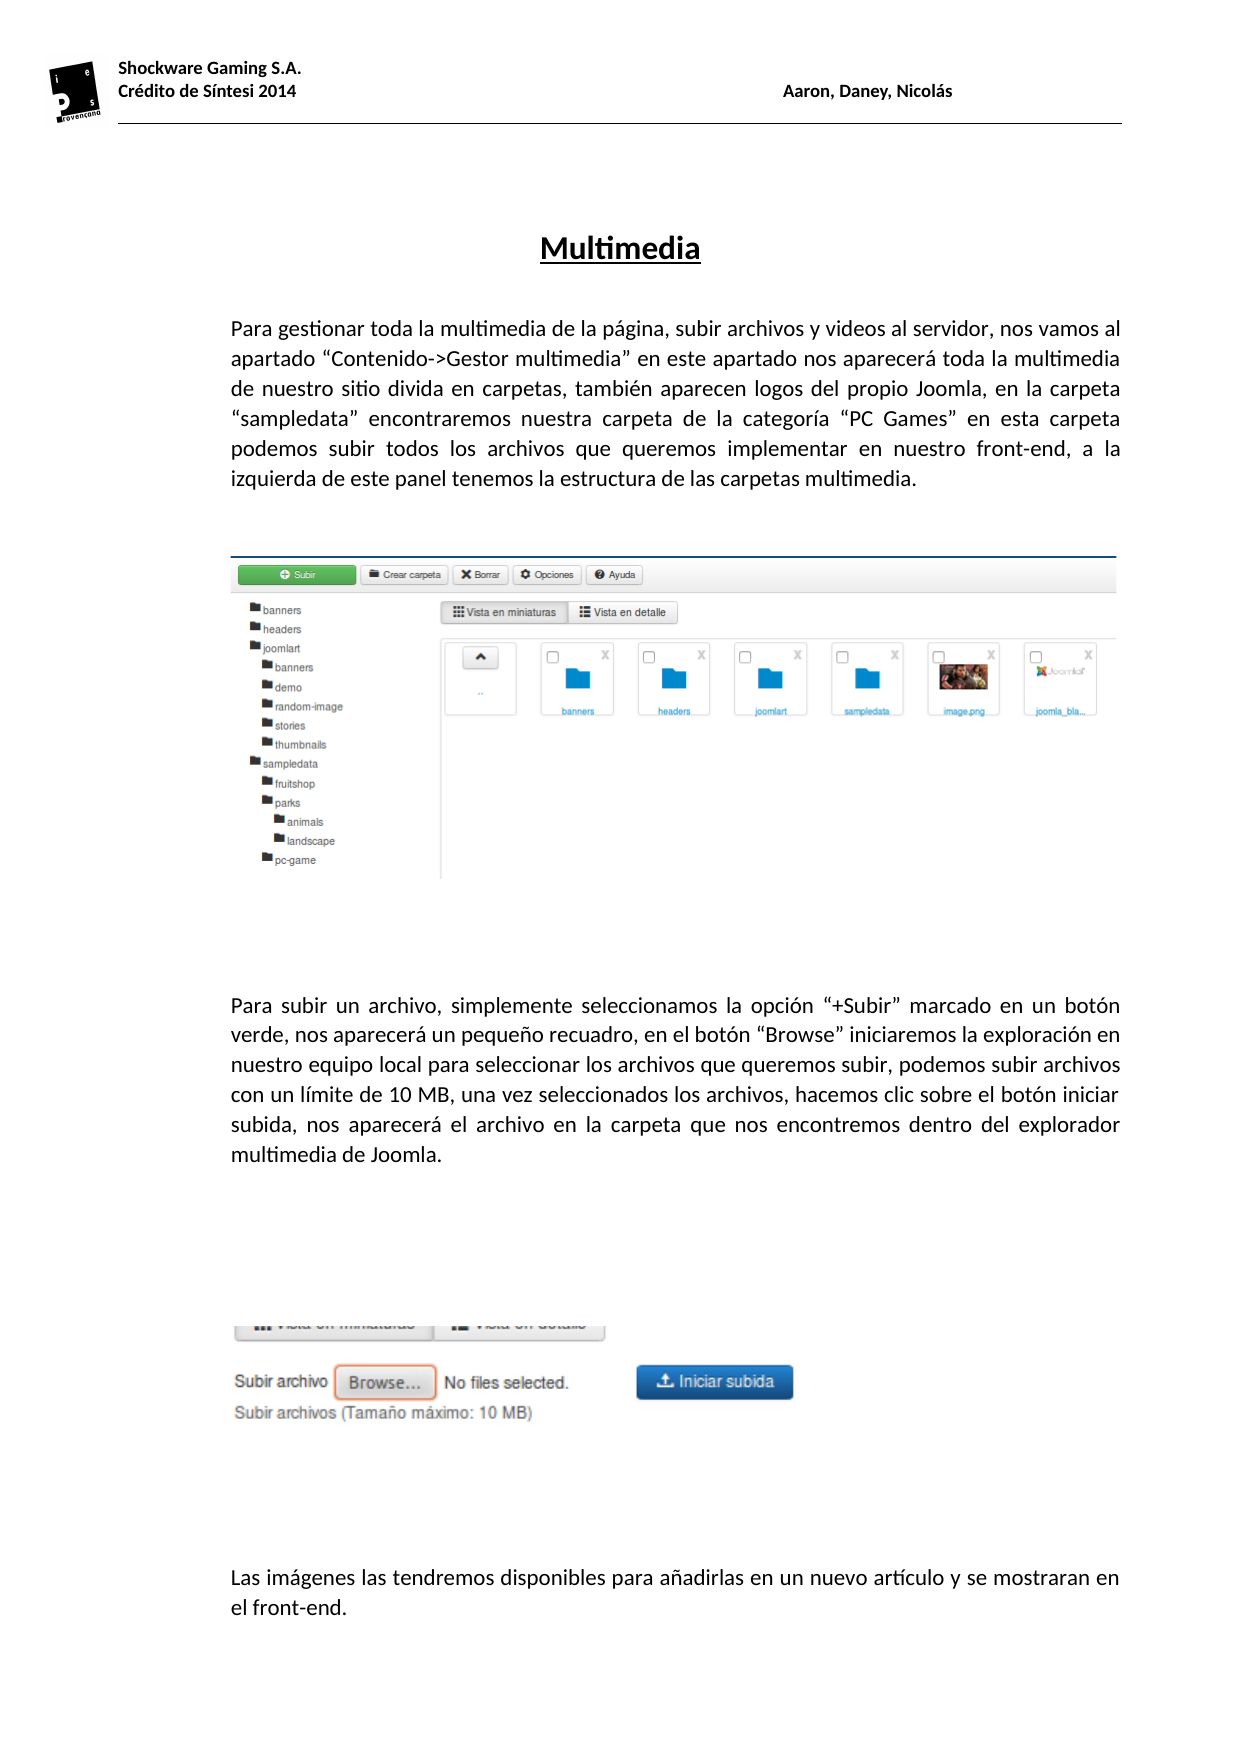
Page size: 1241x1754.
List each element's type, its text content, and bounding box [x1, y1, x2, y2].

list Para gestionar toda la multimedia de la página, subir archivos y videos al servidor, nos vamos al apartado “Contenido->Gestor multimedia” en este apartado nos aparecerá toda la multimedia de nuestro sitio divida en carpetas, también aparecen logos del propio Joomla, en la carpeta “sampledata” encontraremos nuestra carpeta de la categoría “PC Games” en esta carpeta podemos subir todos los archivos que queremos implementar en nuestro front-end, a la izquierda de este panel tenemos la estructura de las carpetas multimedia. [231, 314, 1122, 492]
list Para subir un archivo, simplemente seleccionamos la opción “+Subir” marcado en un botón verde, nos aparecerá un pequeño recuadro, en el botón “Browse” iniciaremos la exploración en nuestro equipo local para seleccionar los archivos que queremos subir, podemos subir archivos con un límite de 10 MB, una vez seleccionados los archivos, hacemos clic sobre el botón iniciar subida, nos aparecerá el archivo en la carpeta que nos encontremos dentro del explorador multimedia de Joomla. [231, 991, 1122, 1168]
subtitle Multimedia [118, 227, 1122, 268]
list Las imágenes las tendremos disponibles para añadirlas en un nuevo artículo y se mostraran en el front-end. [231, 1563, 1122, 1621]
